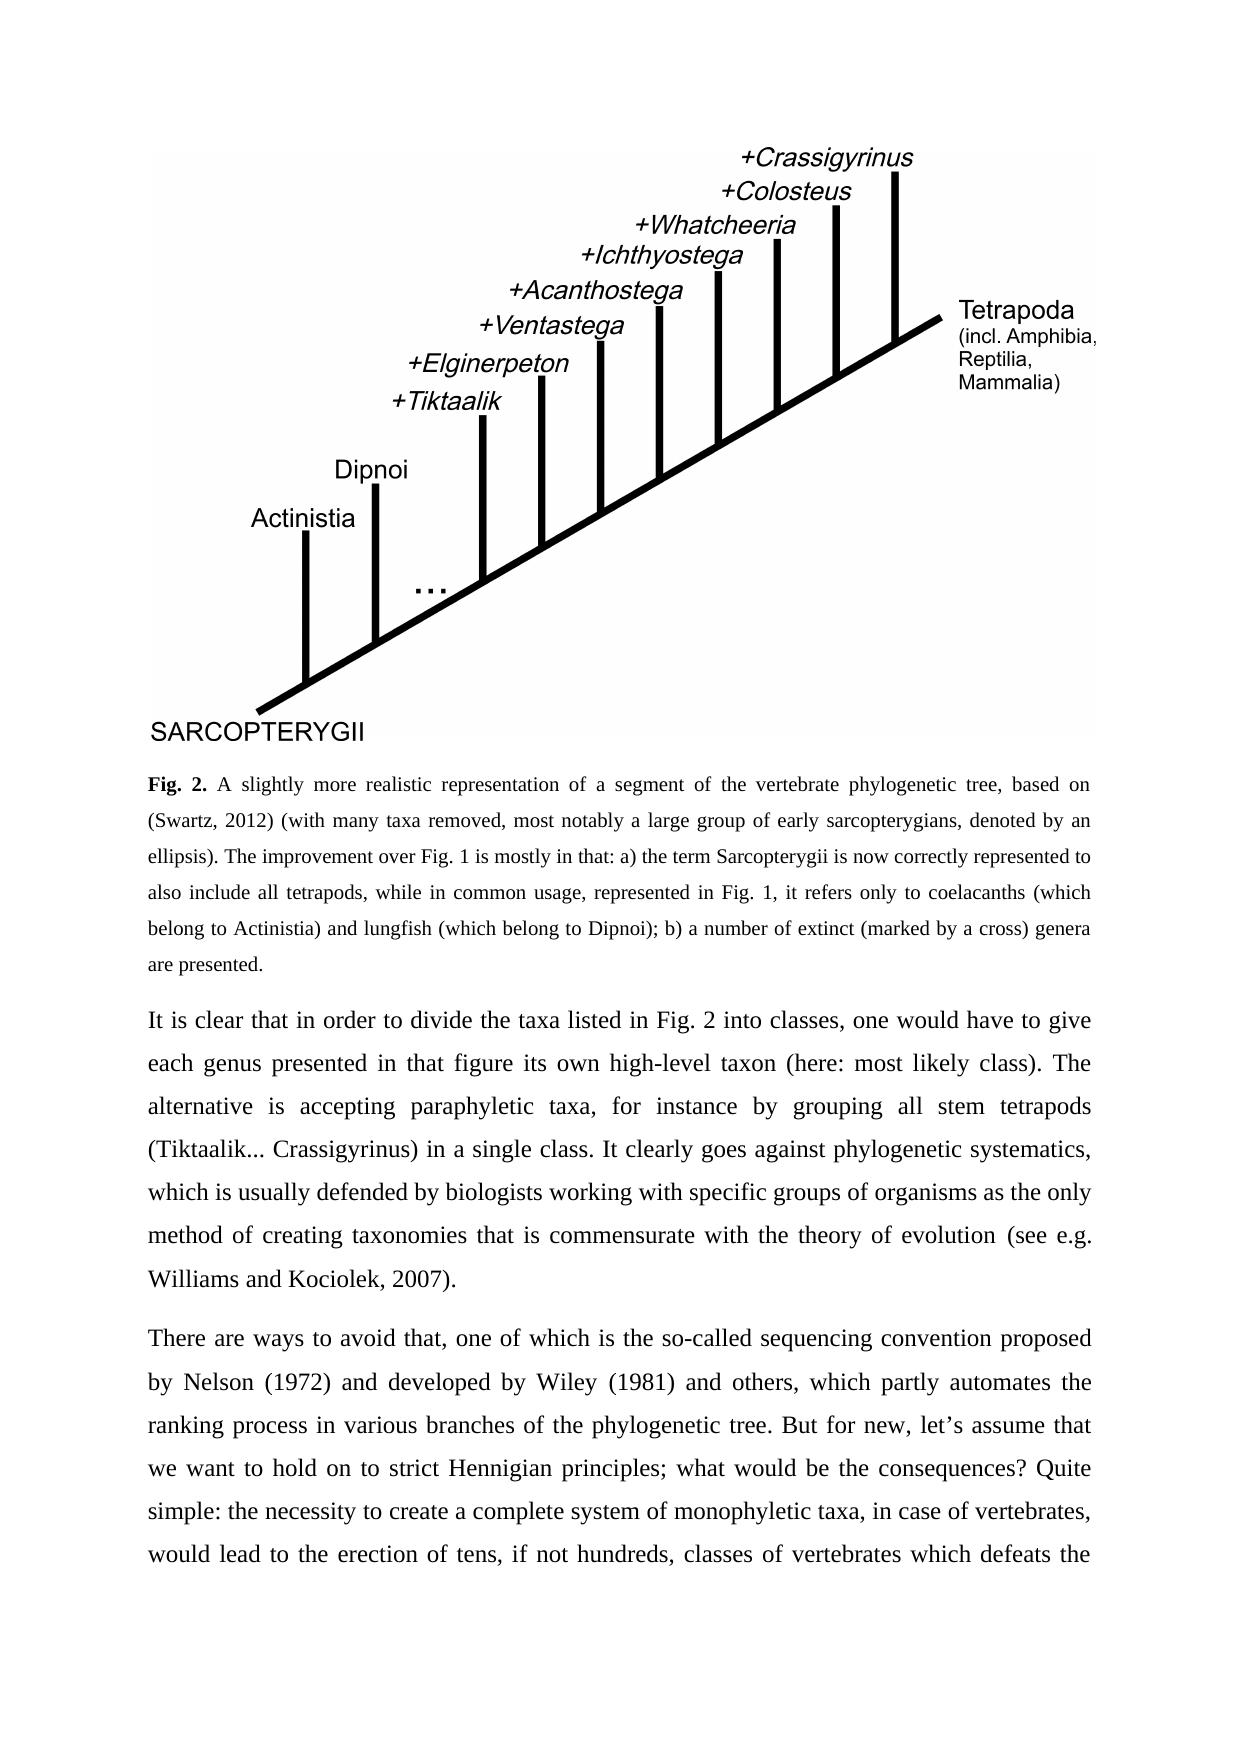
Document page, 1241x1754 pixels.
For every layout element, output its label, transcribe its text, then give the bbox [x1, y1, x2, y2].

text It is clear that in order to divide the taxa listed in Fig. 2 into classes, one would have to give each genus presented in that figure its own high-level taxon (here: most likely class). The alternative is accepting paraphyletic taxa, for instance by grouping all stem tetrapods (Tiktaalik... Crassigyrinus) in a single class. It clearly goes against phylogenetic systematics, which is usually defended by biologists working with specific groups of organisms as the only method of creating taxonomies that is commensurate with the theory of evolution (see e.g. Williams and Kociolek, 2007). [148, 1005, 1093, 1292]
text There are ways to avoid that, one of which is the so-called sequencing convention proposed by Nelson (1972) and developed by Wiley (1981) and others, which partly automates the ranking process in various branches of the phylogenetic tree. But for new, let’s assume that we want to hold on to strict Hennigian principles; what would be the consequences? Quite simple: the necessity to create a complete system of monophyletic taxa, in case of vertebrates, would lead to the erection of tens, if not hundreds, classes of vertebrates which defeats the [148, 1323, 1093, 1568]
picture [150, 147, 1096, 741]
text Fig. 2. A slightly more realistic representation of a segment of the vertebrate phylogenetic tree, based on (Swartz, 2012) (with many taxa removed, most notably a large group of early sarcopterygians, denoted by an ellipsis). The improvement over Fig. 1 is mostly in that: a) the term Sarcopterygii is now correctly represented to also include all tetrapods, while in common usage, represented in Fig. 1, it refers only to coelacanths (which belong to Actinistia) and lungfish (which belong to Dipnoi); b) a number of extinct (marked by a cross) genera are presented. [148, 772, 1093, 976]
